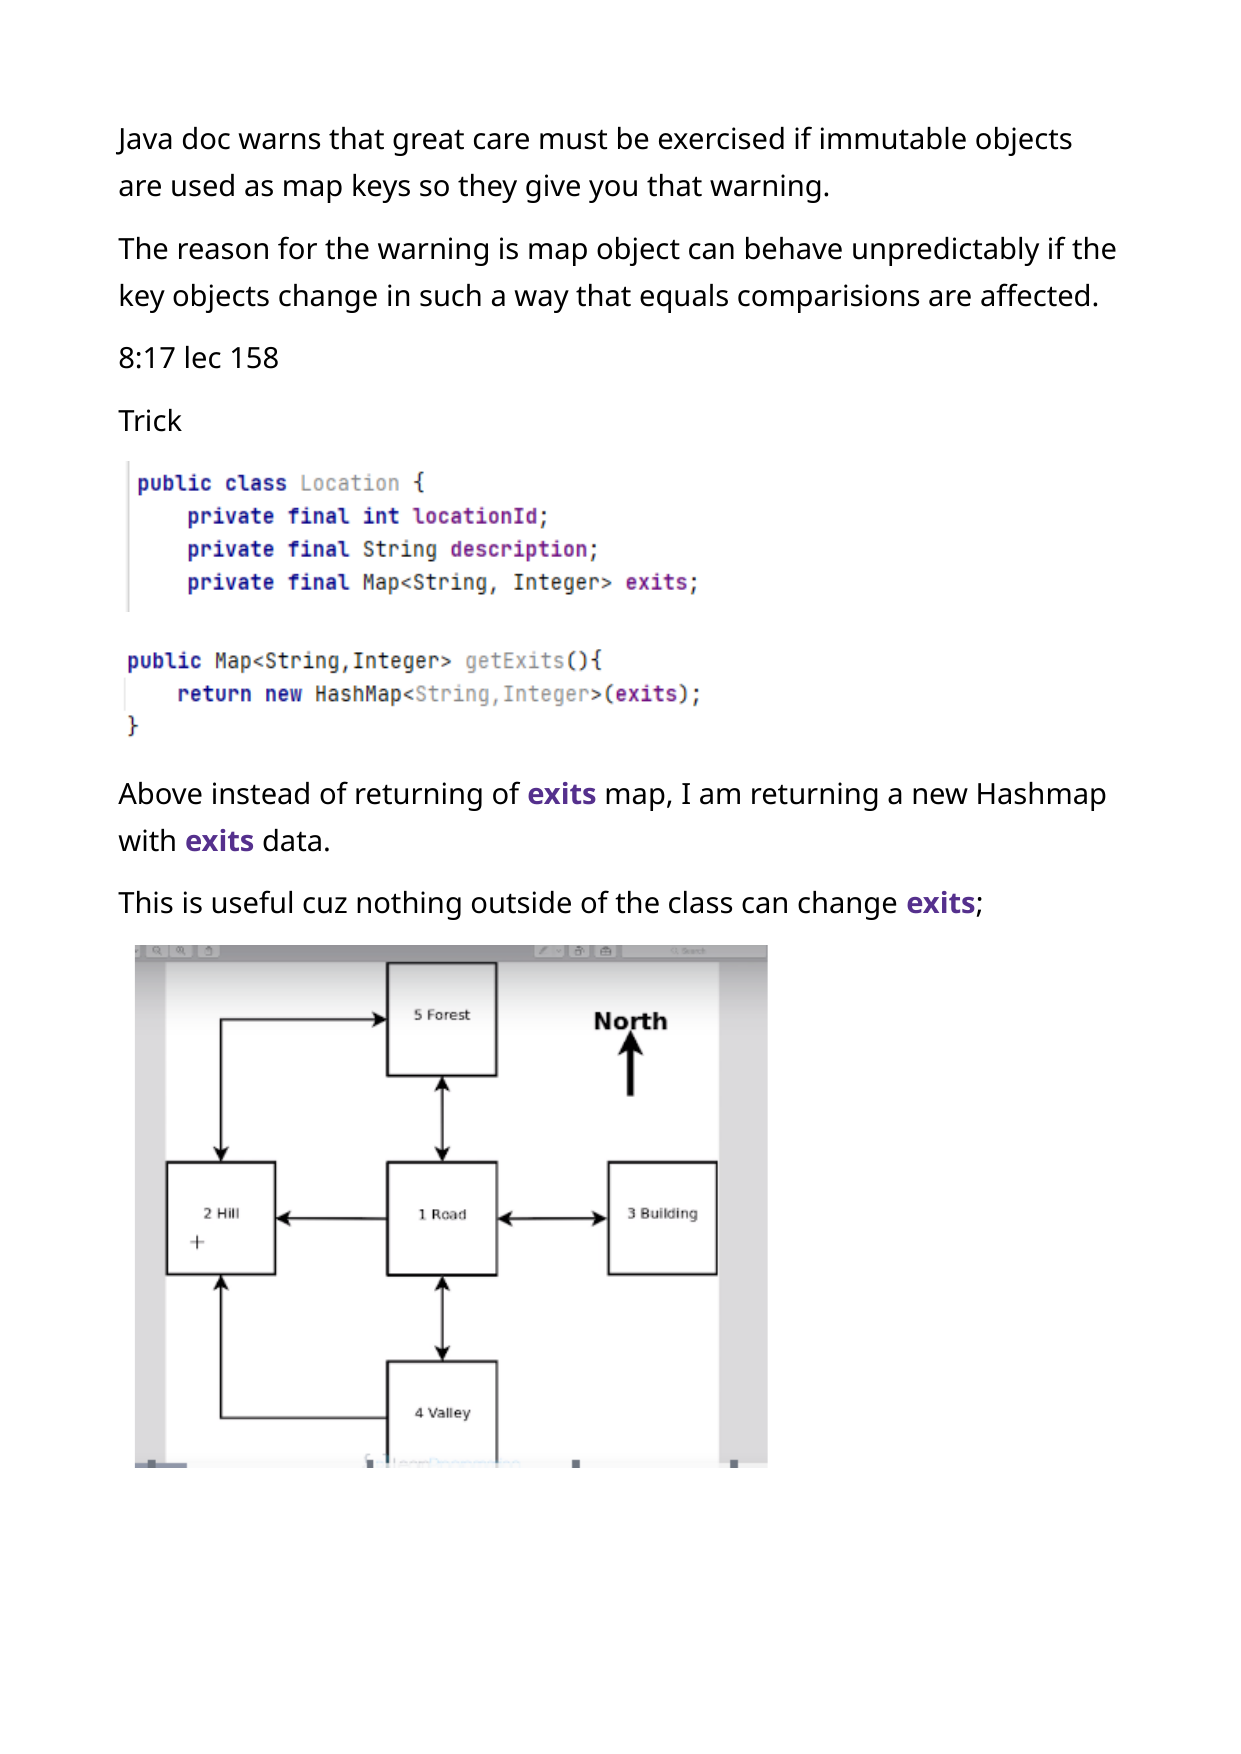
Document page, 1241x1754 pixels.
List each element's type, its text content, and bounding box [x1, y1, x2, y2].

text This is useful cuz nothing outside of the class can change exits; [118, 883, 1122, 922]
text Above instead of returning of exits map, I am returning a new Hashmap with exits data. [118, 773, 1122, 860]
text 8:17 lec 158 [118, 338, 1122, 377]
text Java doc warns that great care must be exercised if immutable objects are used as map keys so they give you that warning. [118, 118, 1122, 205]
text Trick [118, 400, 1122, 439]
picture [125, 461, 768, 612]
text The reason for the warning is map object can behave unpredictably if the key objects change in such a way that equals comparisions are affected. [118, 228, 1122, 315]
picture [134, 945, 768, 1468]
picture [118, 648, 739, 741]
